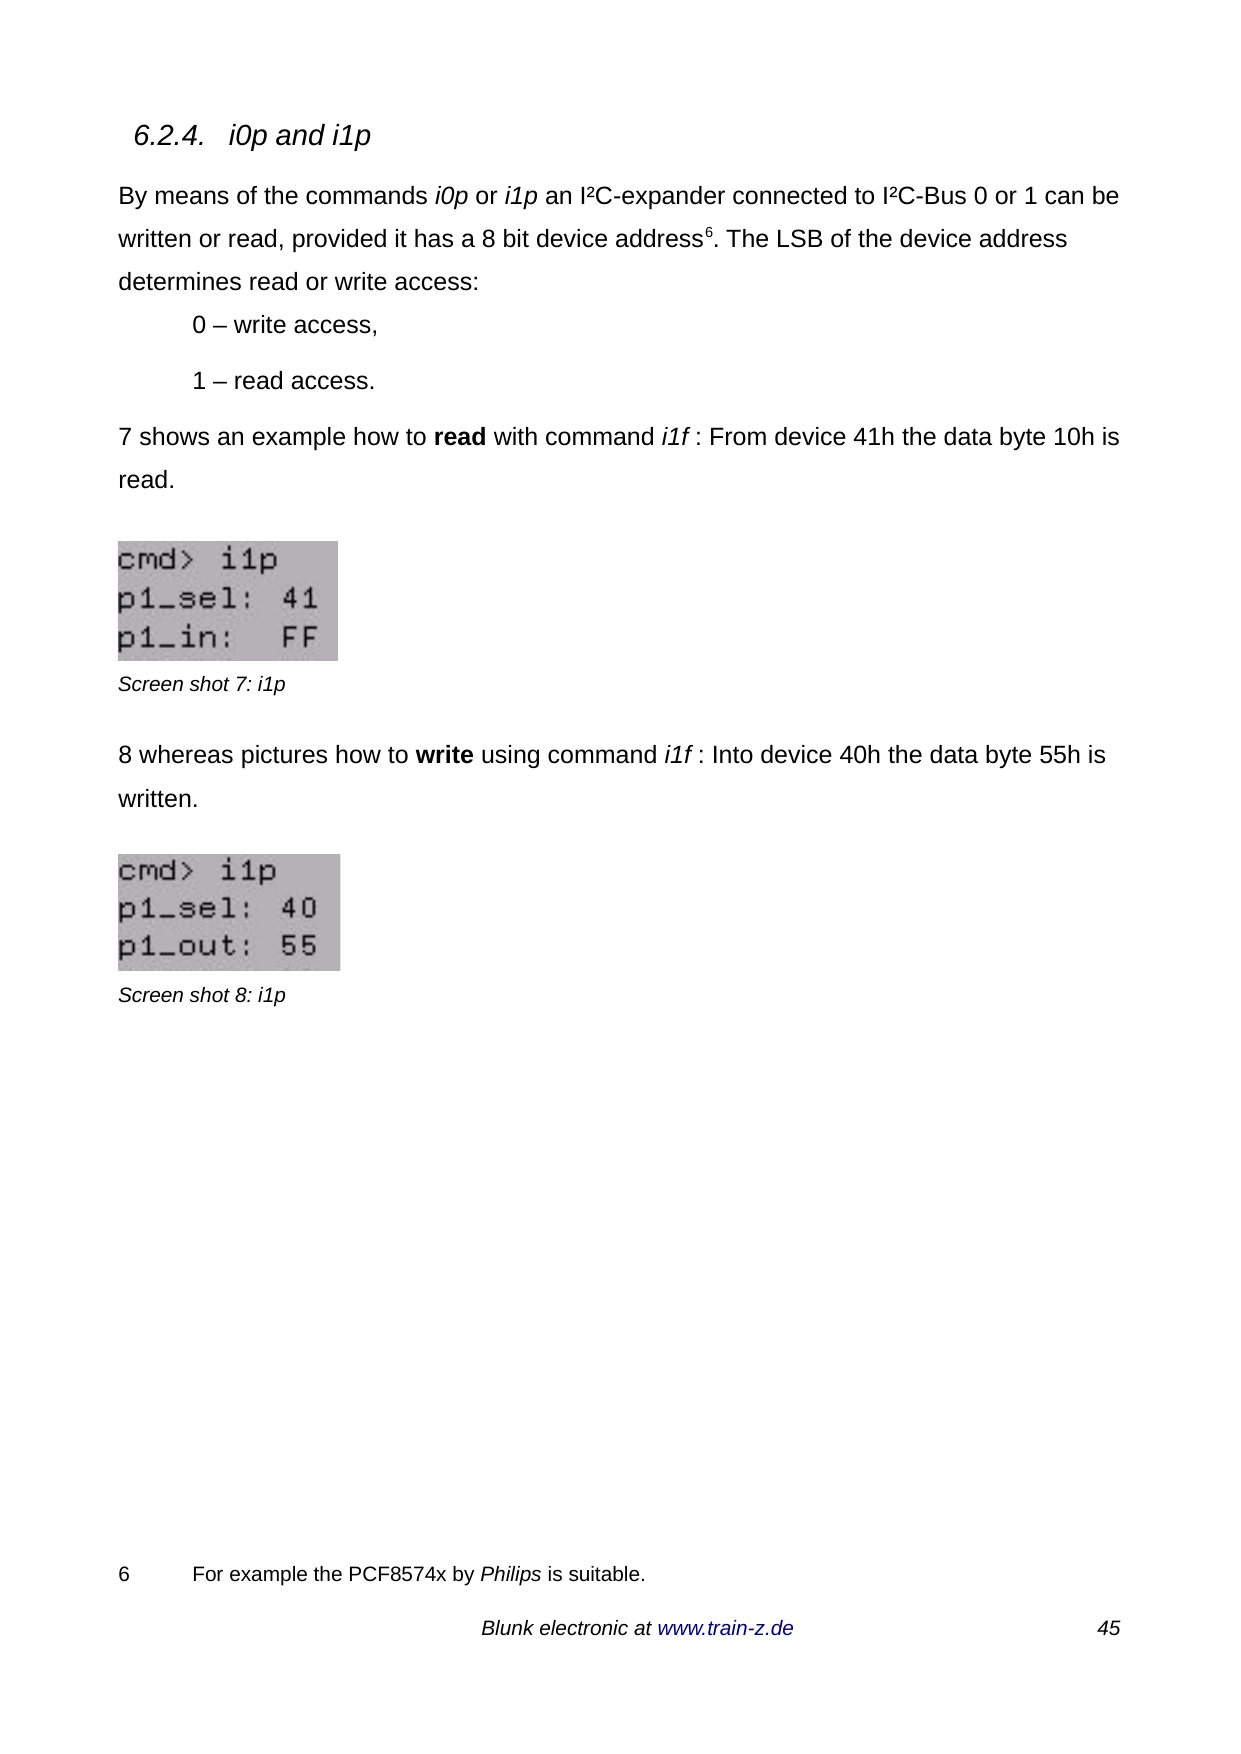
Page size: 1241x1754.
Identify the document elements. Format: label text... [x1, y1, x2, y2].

text Screen shot 8: i1p [118, 971, 340, 1007]
subtitle i0p and i1p [133, 118, 1122, 152]
picture [118, 854, 341, 971]
text By means of the commands i0p or i1p an I²C-expander connected to I²C-Bus 0 or 1 can be written or read, provided it has a 8 bit device address. The LSB of the device address determines read or write access: 0 – write access, [118, 181, 1122, 339]
text Screen shot 7: i1p [118, 534, 340, 696]
text For example the PCF8574x by Philips is suitable. [118, 1562, 1122, 1586]
text 1 – read access. [118, 366, 1122, 394]
picture [117, 541, 338, 661]
text 8 whereas pictures how to write using command i1f : Into device 40h the data byte 55h is written. [118, 520, 1122, 812]
text 7 shows an example how to read with command i1f : From device 41h the data byte 10h is read. [118, 421, 1122, 493]
